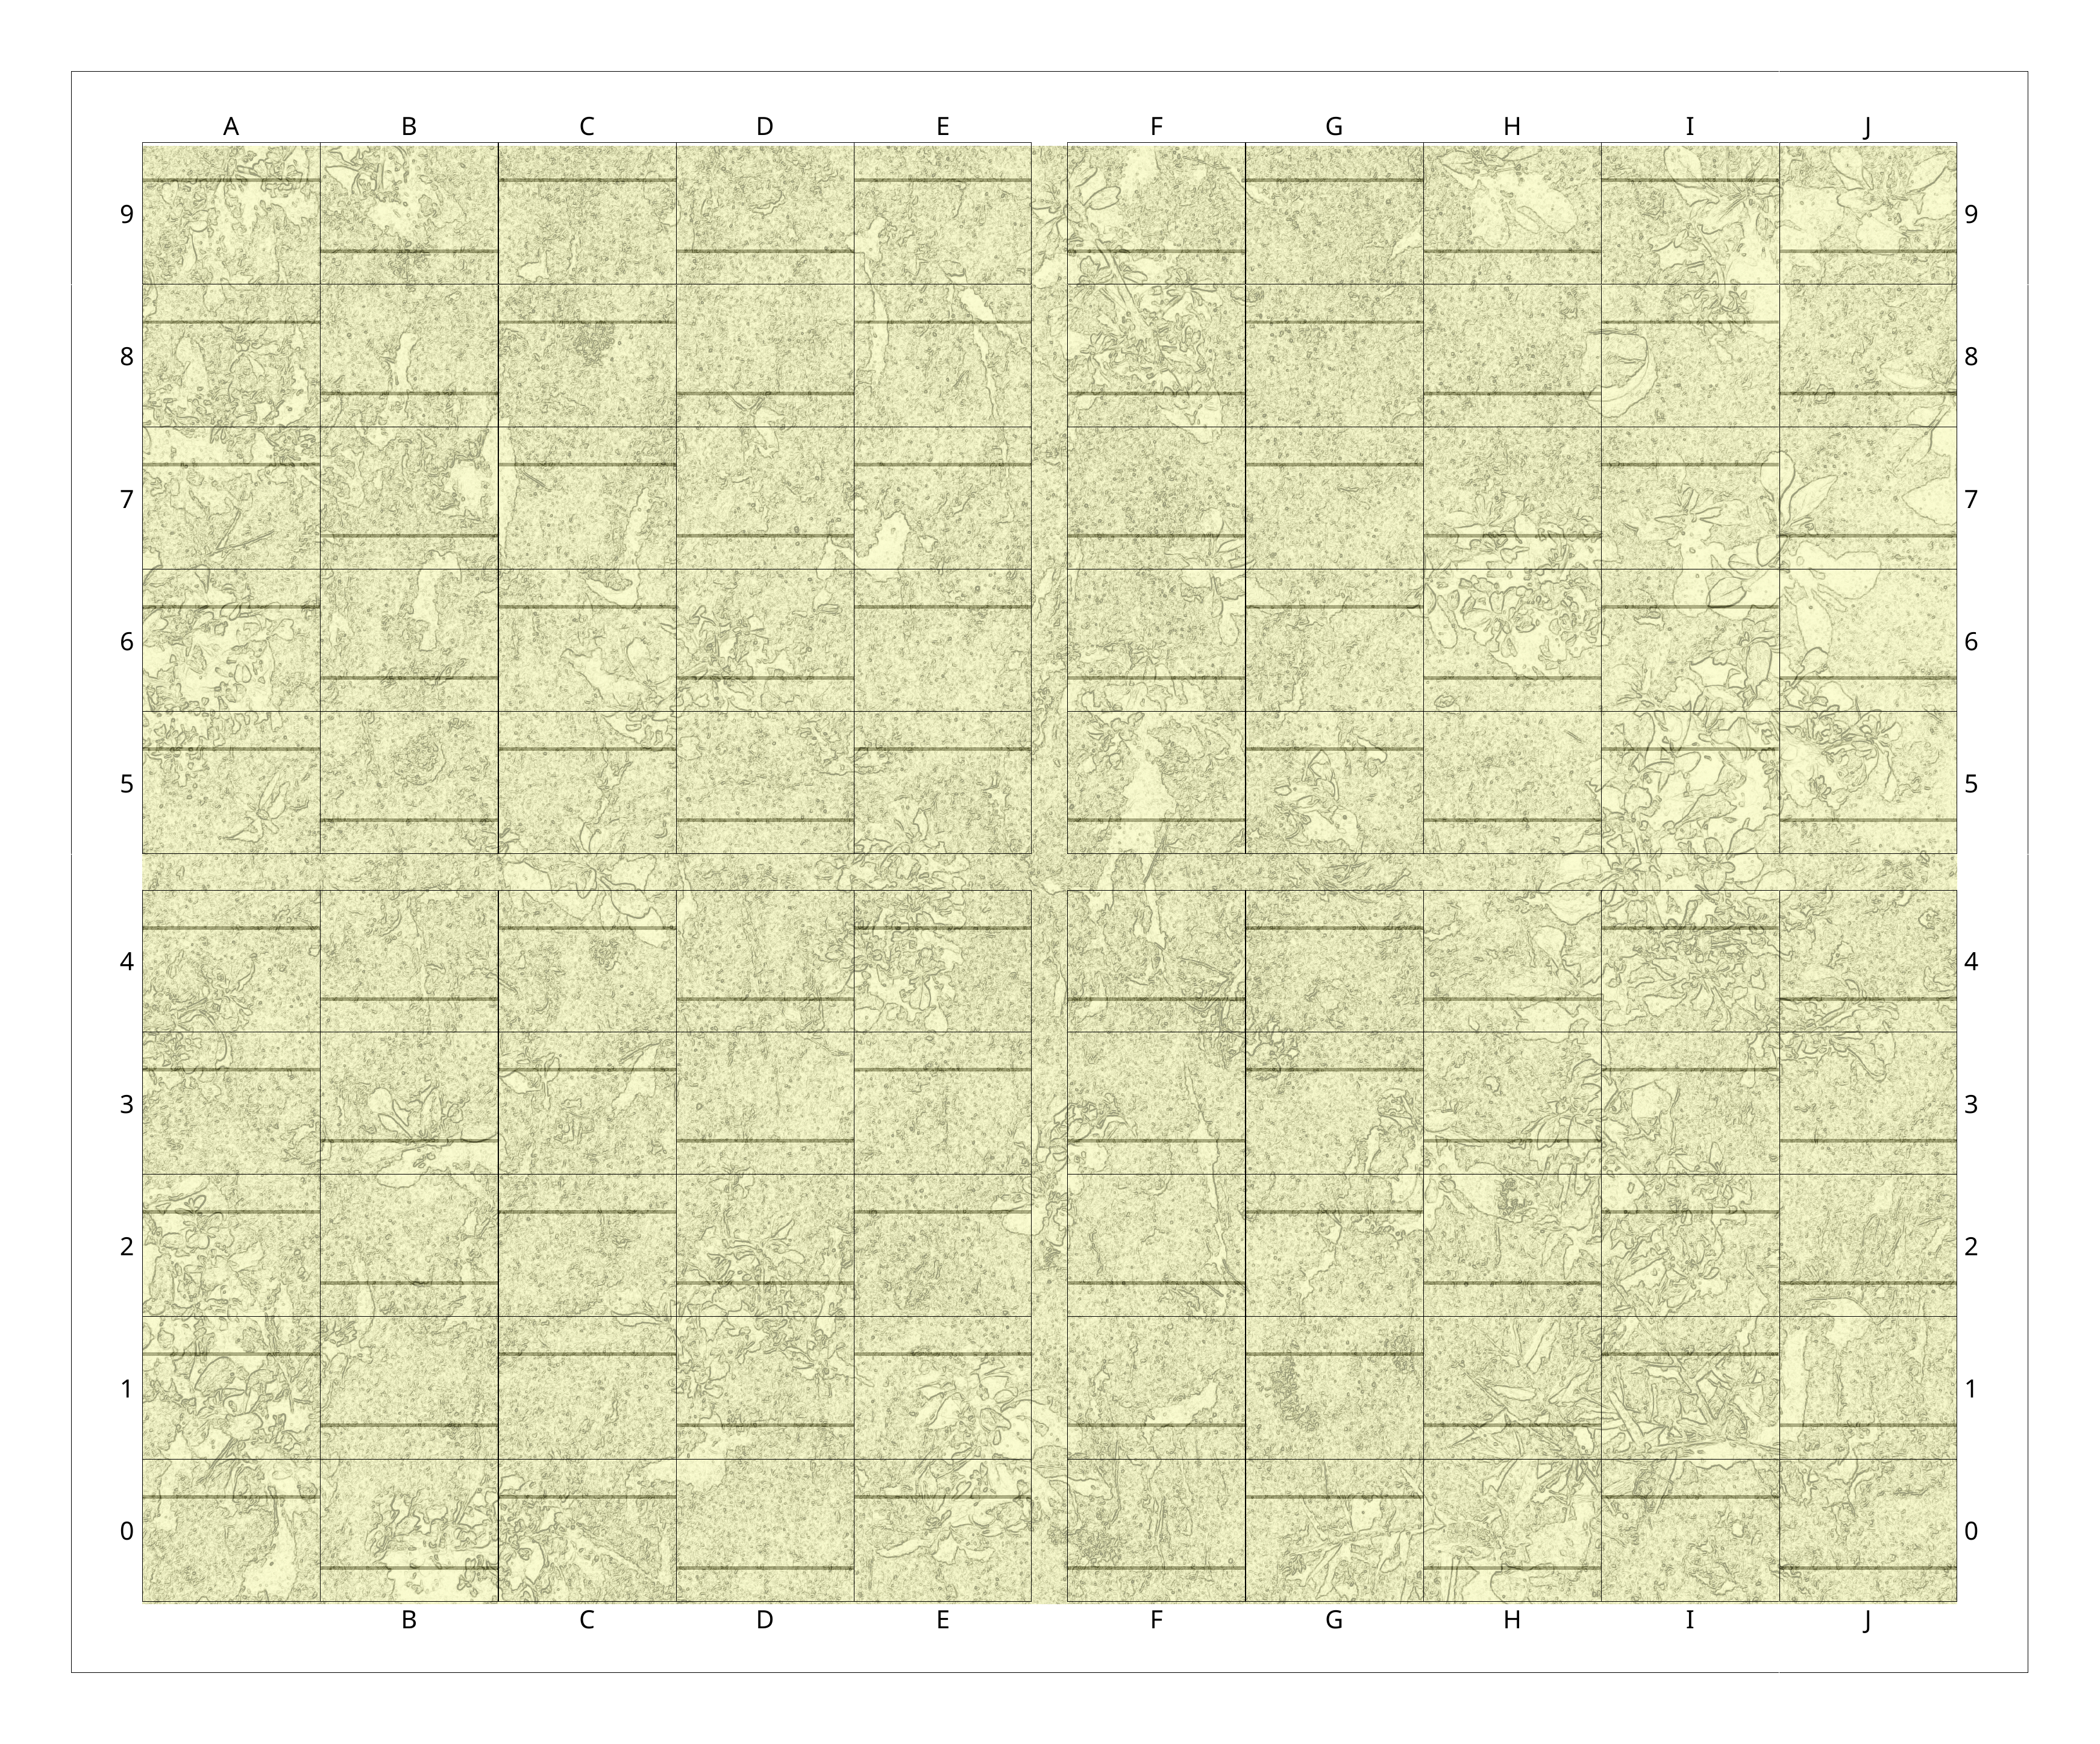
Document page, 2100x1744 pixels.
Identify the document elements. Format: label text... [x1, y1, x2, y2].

table_cell 7 [1957, 427, 2028, 569]
table_header [143, 143, 320, 146]
table_cell 1 [72, 1317, 142, 1460]
table_cell 1 [1957, 1317, 2028, 1460]
table_header F [1067, 72, 1245, 142]
table_cell 8 [1957, 285, 2028, 427]
table_cell 5 [1957, 712, 2028, 854]
table_header [1032, 72, 1067, 142]
table_cell 3 [1957, 1032, 2028, 1175]
table_header [321, 143, 498, 146]
table_header [72, 72, 142, 142]
table_cell 6 [1957, 569, 2028, 712]
table_header [1957, 72, 2028, 142]
table_cell [1957, 1602, 2028, 1672]
table_header E [854, 72, 1032, 142]
table_cell F [1067, 1604, 1245, 1672]
table_cell 4 [72, 890, 142, 1032]
table_cell I [1601, 1604, 1779, 1672]
table_header [1602, 143, 1779, 146]
table_cell 3 [72, 1032, 142, 1175]
table_cell 5 [72, 712, 142, 854]
table_cell 8 [72, 285, 142, 427]
table_cell 9 [72, 142, 142, 284]
table_header G [1245, 72, 1423, 142]
table_cell 2 [1957, 1175, 2028, 1317]
table_cell 4 [1957, 890, 2028, 1032]
table_header [499, 143, 676, 146]
table_header [1424, 143, 1601, 146]
table_cell B [320, 1604, 498, 1672]
table_header [1246, 143, 1423, 146]
table_cell [1032, 1604, 1067, 1672]
table_header J [1779, 72, 1957, 142]
table_cell [142, 1604, 320, 1672]
table_header C [498, 72, 676, 142]
table_header H [1423, 72, 1601, 142]
table_header A [142, 72, 320, 142]
table_cell E [854, 1604, 1032, 1672]
table_cell D [676, 1604, 854, 1672]
table_header I [1601, 72, 1779, 142]
table_cell 0 [1957, 1460, 2028, 1602]
table_cell [72, 855, 142, 890]
table_cell 7 [72, 427, 142, 569]
table_cell J [1779, 1604, 1957, 1672]
table_header [677, 143, 854, 146]
table_header [854, 143, 1031, 146]
table_cell H [1423, 1604, 1601, 1672]
table_cell 2 [72, 1175, 142, 1317]
table_cell 0 [72, 1460, 142, 1602]
table_cell 9 [1957, 142, 2028, 284]
table_header D [676, 72, 854, 142]
table_header B [320, 72, 498, 142]
table_header [1068, 143, 1245, 146]
table_header [1780, 143, 1957, 146]
table_cell [72, 1602, 142, 1672]
table_cell G [1245, 1604, 1423, 1672]
table_cell [1032, 142, 1067, 146]
table_cell 6 [72, 569, 142, 712]
table_cell [1957, 855, 2028, 890]
table_cell C [498, 1604, 676, 1672]
